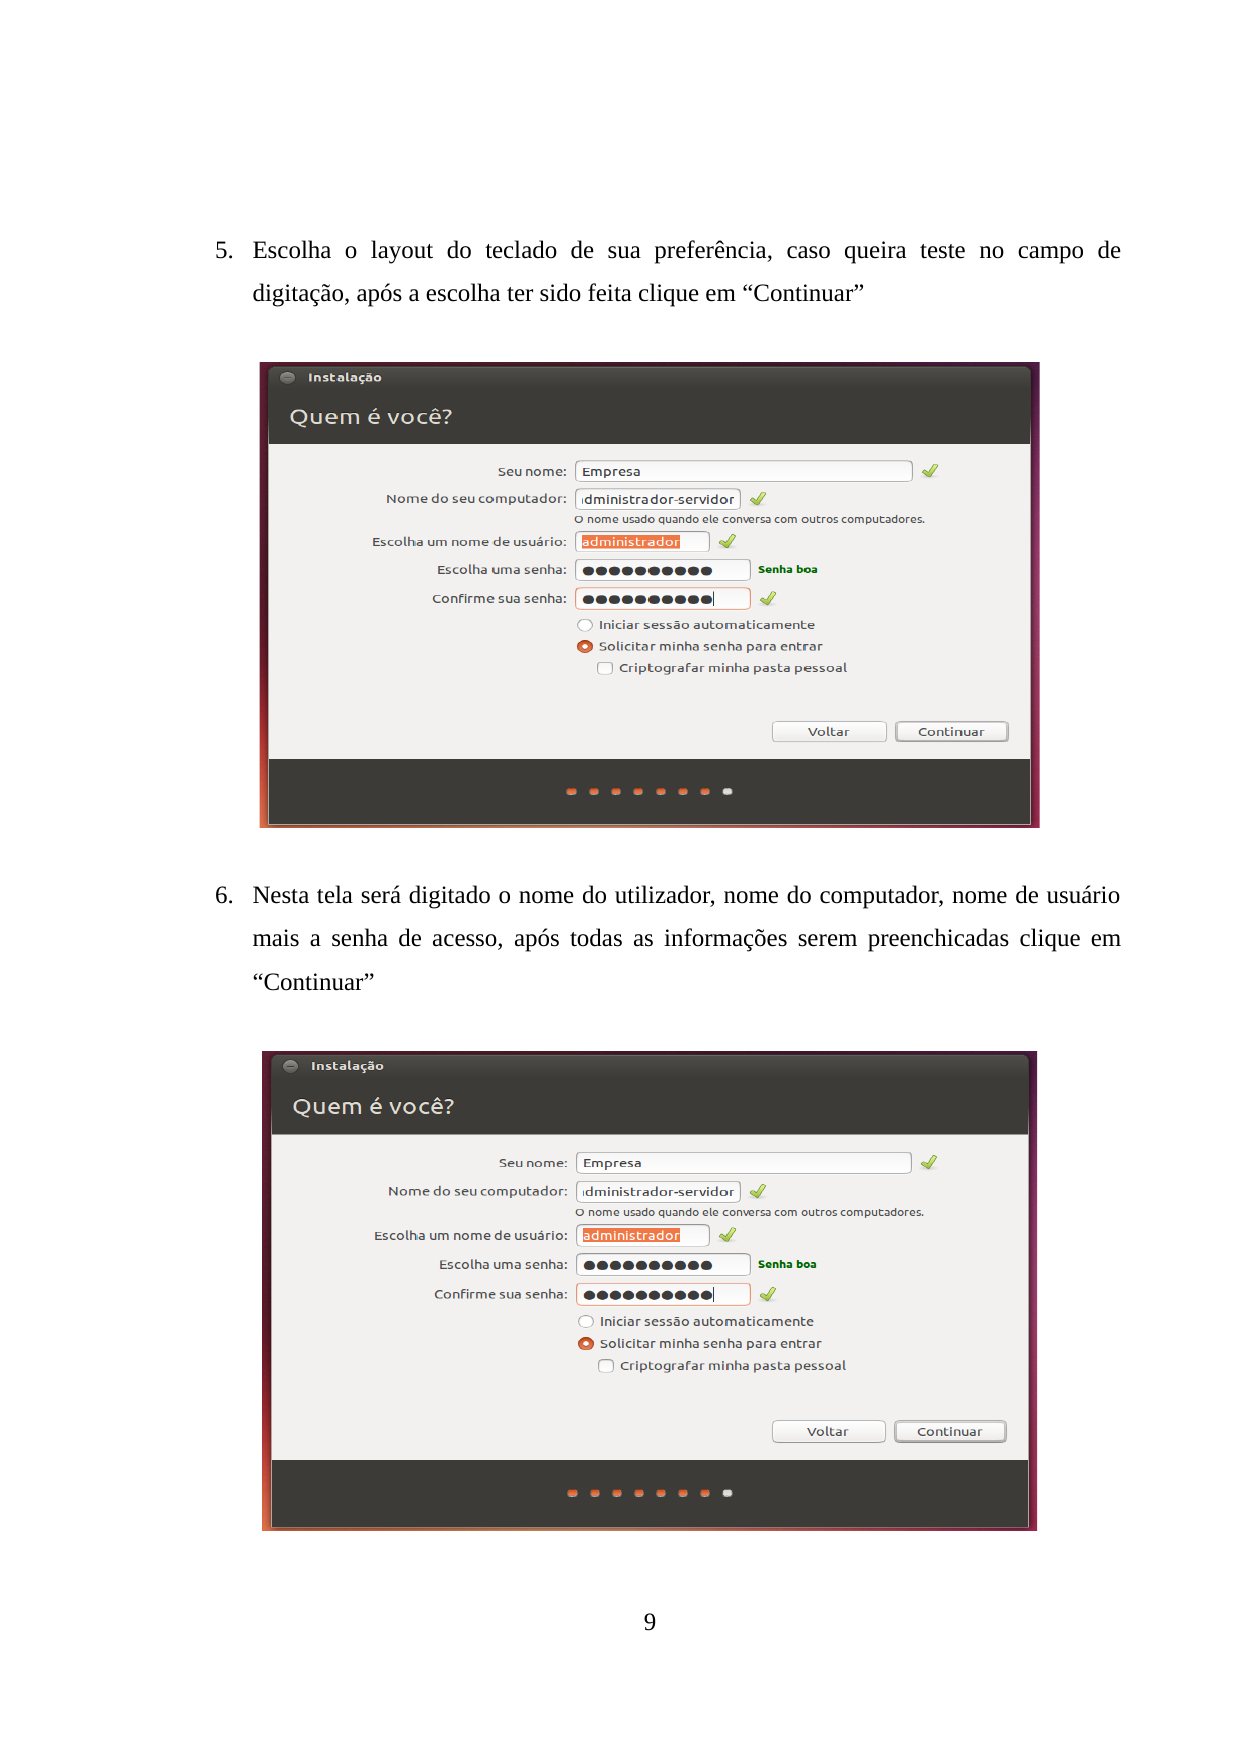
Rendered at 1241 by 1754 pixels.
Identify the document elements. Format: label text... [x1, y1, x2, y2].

list Escolha o layout do teclado de sua preferência, caso queira teste no campo de digitação, após a escolha ter sido feita clique em “Continuar” [215, 235, 1122, 307]
list Nesta tela será digitado o nome do utilizador, nome do computador, nome de usuário mais a senha de acesso, após todas as informações serem preenchicadas clique em “Continuar” [215, 880, 1122, 995]
